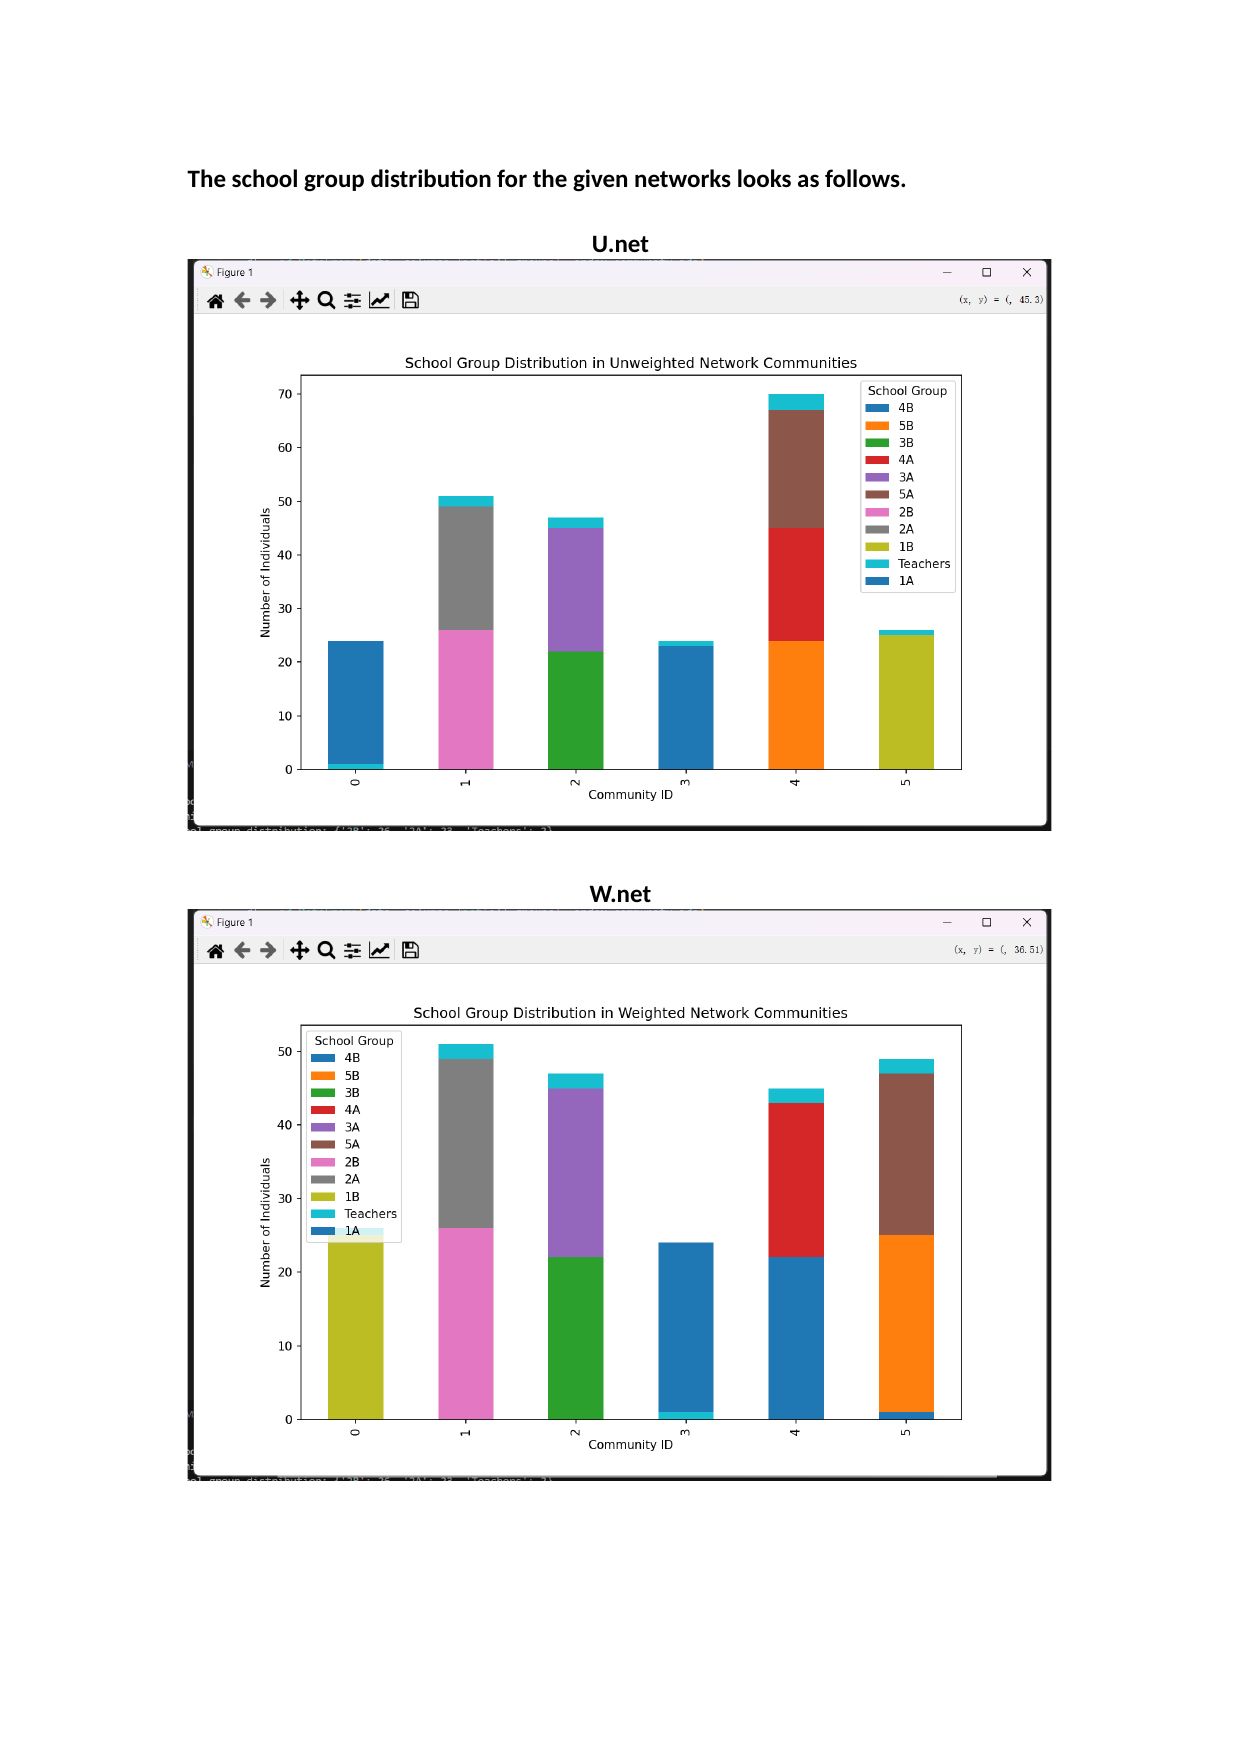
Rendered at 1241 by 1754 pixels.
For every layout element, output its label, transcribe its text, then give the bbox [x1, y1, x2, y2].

text U.net [187, 227, 1053, 259]
picture [187, 909, 1052, 1481]
text W.net [187, 877, 1053, 909]
text The school group distribution for the given networks looks as follows. [187, 162, 1053, 194]
picture [187, 259, 1052, 831]
